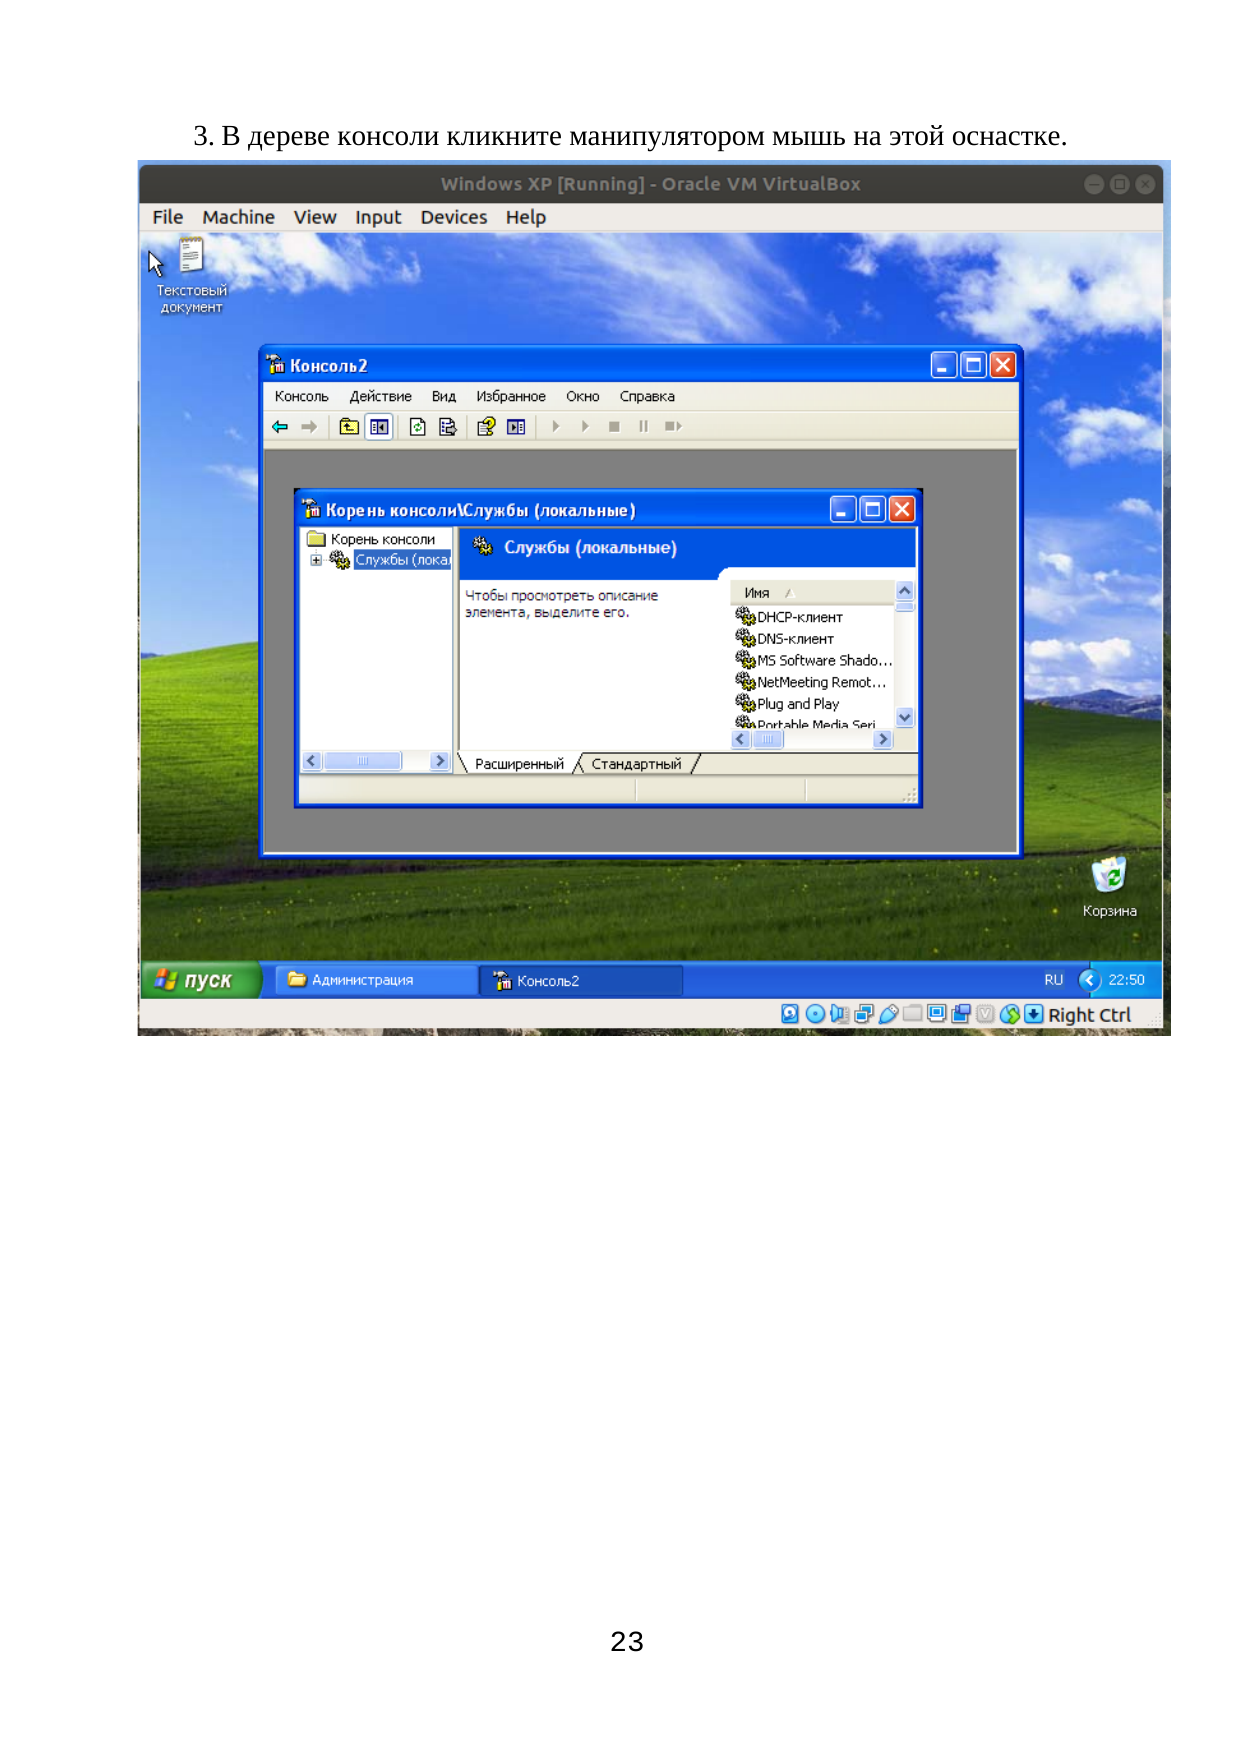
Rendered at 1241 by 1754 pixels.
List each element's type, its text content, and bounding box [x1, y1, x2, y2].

picture [137, 160, 1171, 1036]
list В дереве консоли кликните манипулятором мышь на этой оснастке. [118, 118, 1152, 152]
